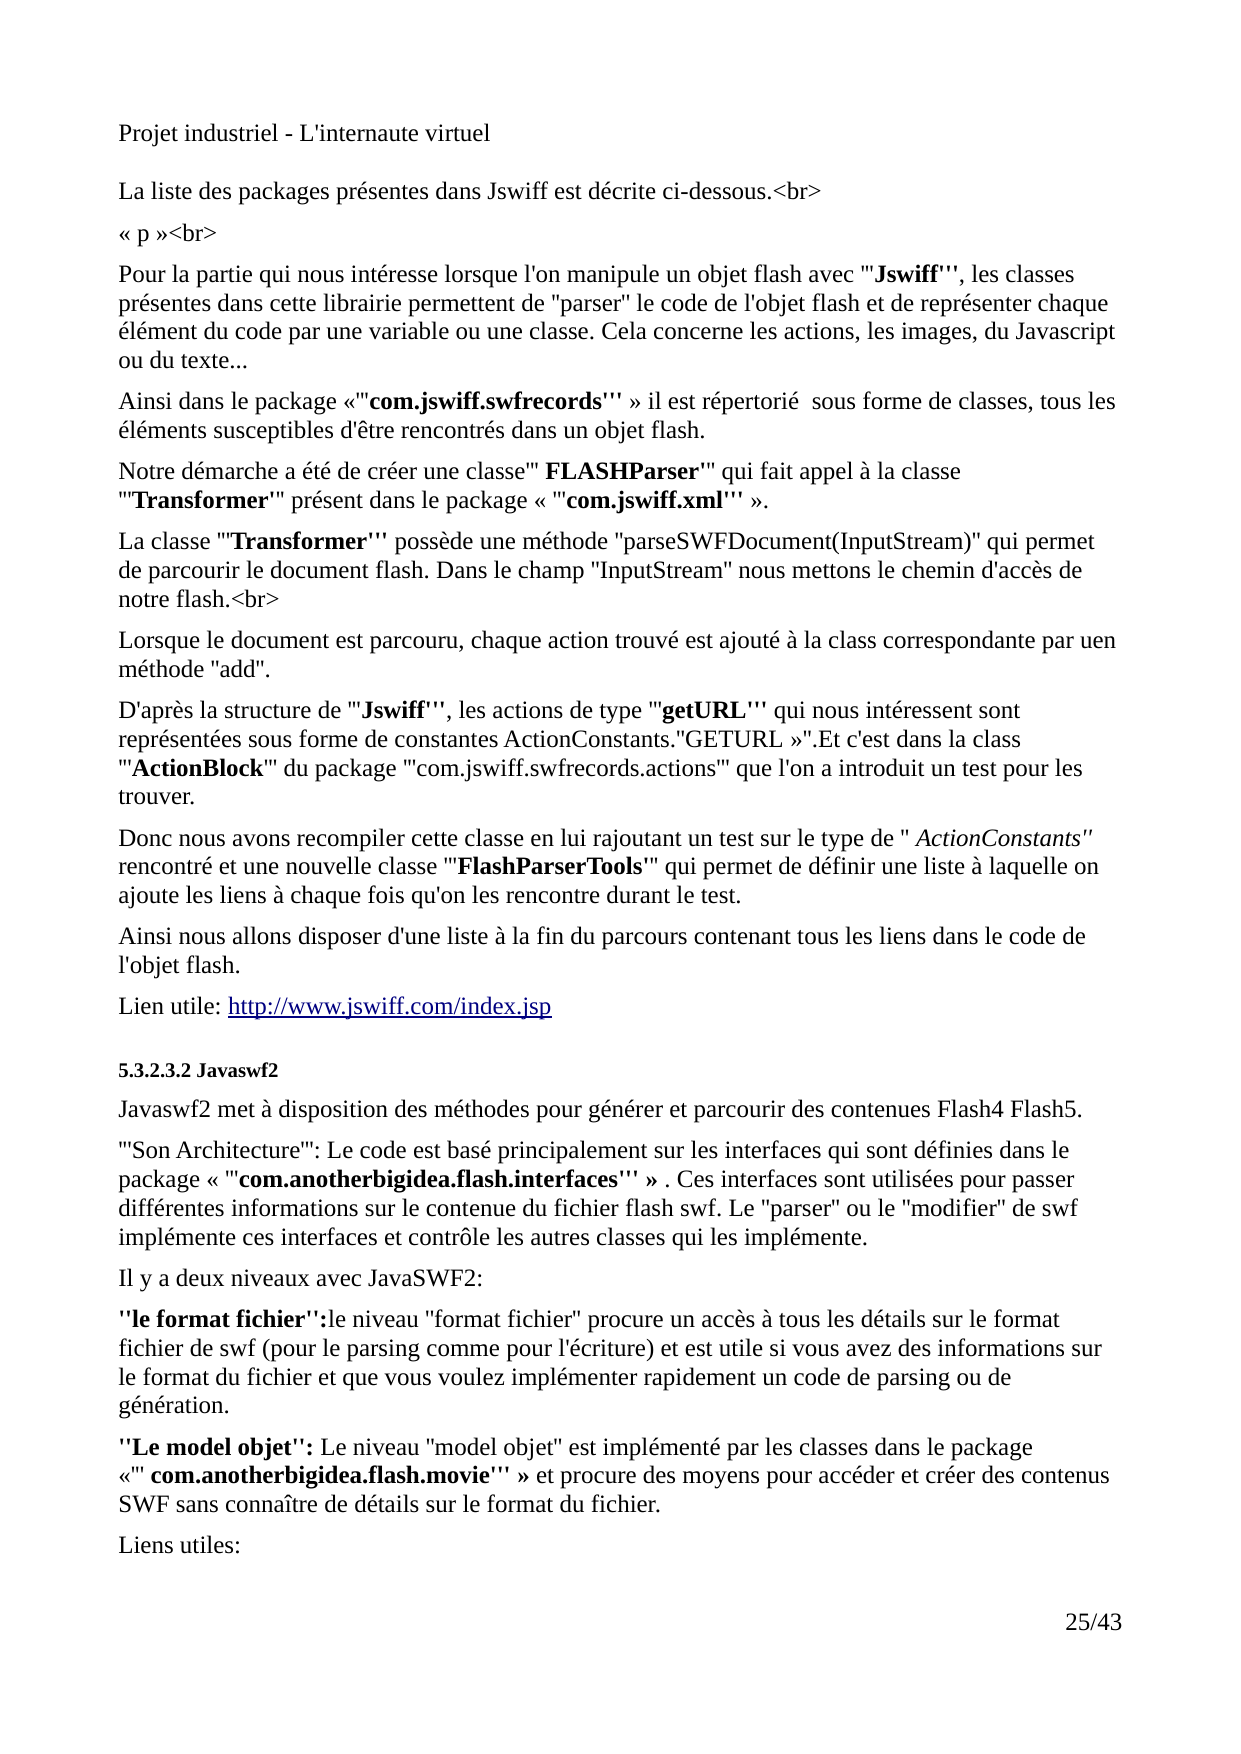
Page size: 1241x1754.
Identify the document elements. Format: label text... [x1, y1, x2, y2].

text La liste des packages présentes dans Jswiff est décrite ci-dessous.<br> [118, 176, 1122, 205]
subtitle 5.3.2.3.2 Javaswf2 [118, 1058, 1122, 1082]
text '''Son Architecture''': Le code est basé principalement sur les interfaces qui sont définies dans le package « '''com.anotherbigidea.flash.interfaces''' » . Ces interfaces sont utilisées pour passer différentes informations sur le contenue du fichier flash swf. Le ''parser'' ou le ''modifier'' de swf implémente ces interfaces et contrôle les autres classes qui les implémente. [118, 1135, 1122, 1250]
text Donc nous avons recompiler cette classe en lui rajoutant un test sur le type de '' ActionConstants'' rencontré et une nouvelle classe '''FlashParserTools''' qui permet de définir une liste à laquelle on ajoute les liens à chaque fois qu'on les rencontre durant le test. [118, 823, 1122, 909]
text Lorsque le document est parcouru, chaque action trouvé est ajouté à la class correspondante par uen méthode ''add''. [118, 625, 1122, 683]
text Liens utiles: [118, 1530, 1122, 1559]
text Il y a deux niveaux avec JavaSWF2: [118, 1263, 1122, 1292]
text Ainsi nous allons disposer d'une liste à la fin du parcours contenant tous les liens dans le code de l'objet flash. [118, 921, 1122, 979]
text Pour la partie qui nous intéresse lorsque l'on manipule un objet flash avec '''Jswiff''', les classes présentes dans cette librairie permettent de ''parser'' le code de l'objet flash et de représenter chaque élément du code par une variable ou une classe. Cela concerne les actions, les images, du Javascript ou du texte... [118, 259, 1122, 374]
text ''Le model objet'': Le niveau ''model objet'' est implémenté par les classes dans le package «''' com.anotherbigidea.flash.movie''' » et procure des moyens pour accéder et créer des contenus SWF sans connaître de détails sur le format du fichier. [118, 1432, 1122, 1518]
text Lien utile: http://www.jswiff.com/index.jsp [118, 991, 1122, 1020]
text ''le format fichier'':le niveau ''format fichier'' procure un accès à tous les détails sur le format fichier de swf (pour le parsing comme pour l'écriture) et est utile si vous avez des informations sur le format du fichier et que vous voulez implémenter rapidement un code de parsing ou de génération. [118, 1304, 1122, 1419]
text « p »<br> [118, 218, 1122, 246]
text Ainsi dans le package «'''com.jswiff.swfrecords''' » il est répertorié sous forme de classes, tous les éléments susceptibles d'être rencontrés dans un objet flash. [118, 386, 1122, 444]
text Notre démarche a été de créer une classe''' FLASHParser''' qui fait appel à la classe '''Transformer''' présent dans le package « '''com.jswiff.xml''' ». [118, 456, 1122, 514]
text Javaswf2 met à disposition des méthodes pour générer et parcourir des contenues Flash4 Flash5. [118, 1094, 1122, 1123]
text La classe '''Transformer''' possède une méthode ''parseSWFDocument(InputStream)'' qui permet de parcourir le document flash. Dans le champ ''InputStream'' nous mettons le chemin d'accès de notre flash.<br> [118, 526, 1122, 613]
text D'après la structure de '''Jswiff''', les actions de type '''getURL''' qui nous intéressent sont représentées sous forme de constantes ActionConstants.''GETURL »''.Et c'est dans la class '''ActionBlock''' du package '''com.jswiff.swfrecords.actions''' que l'on a introduit un test pour les trouver. [118, 695, 1122, 810]
